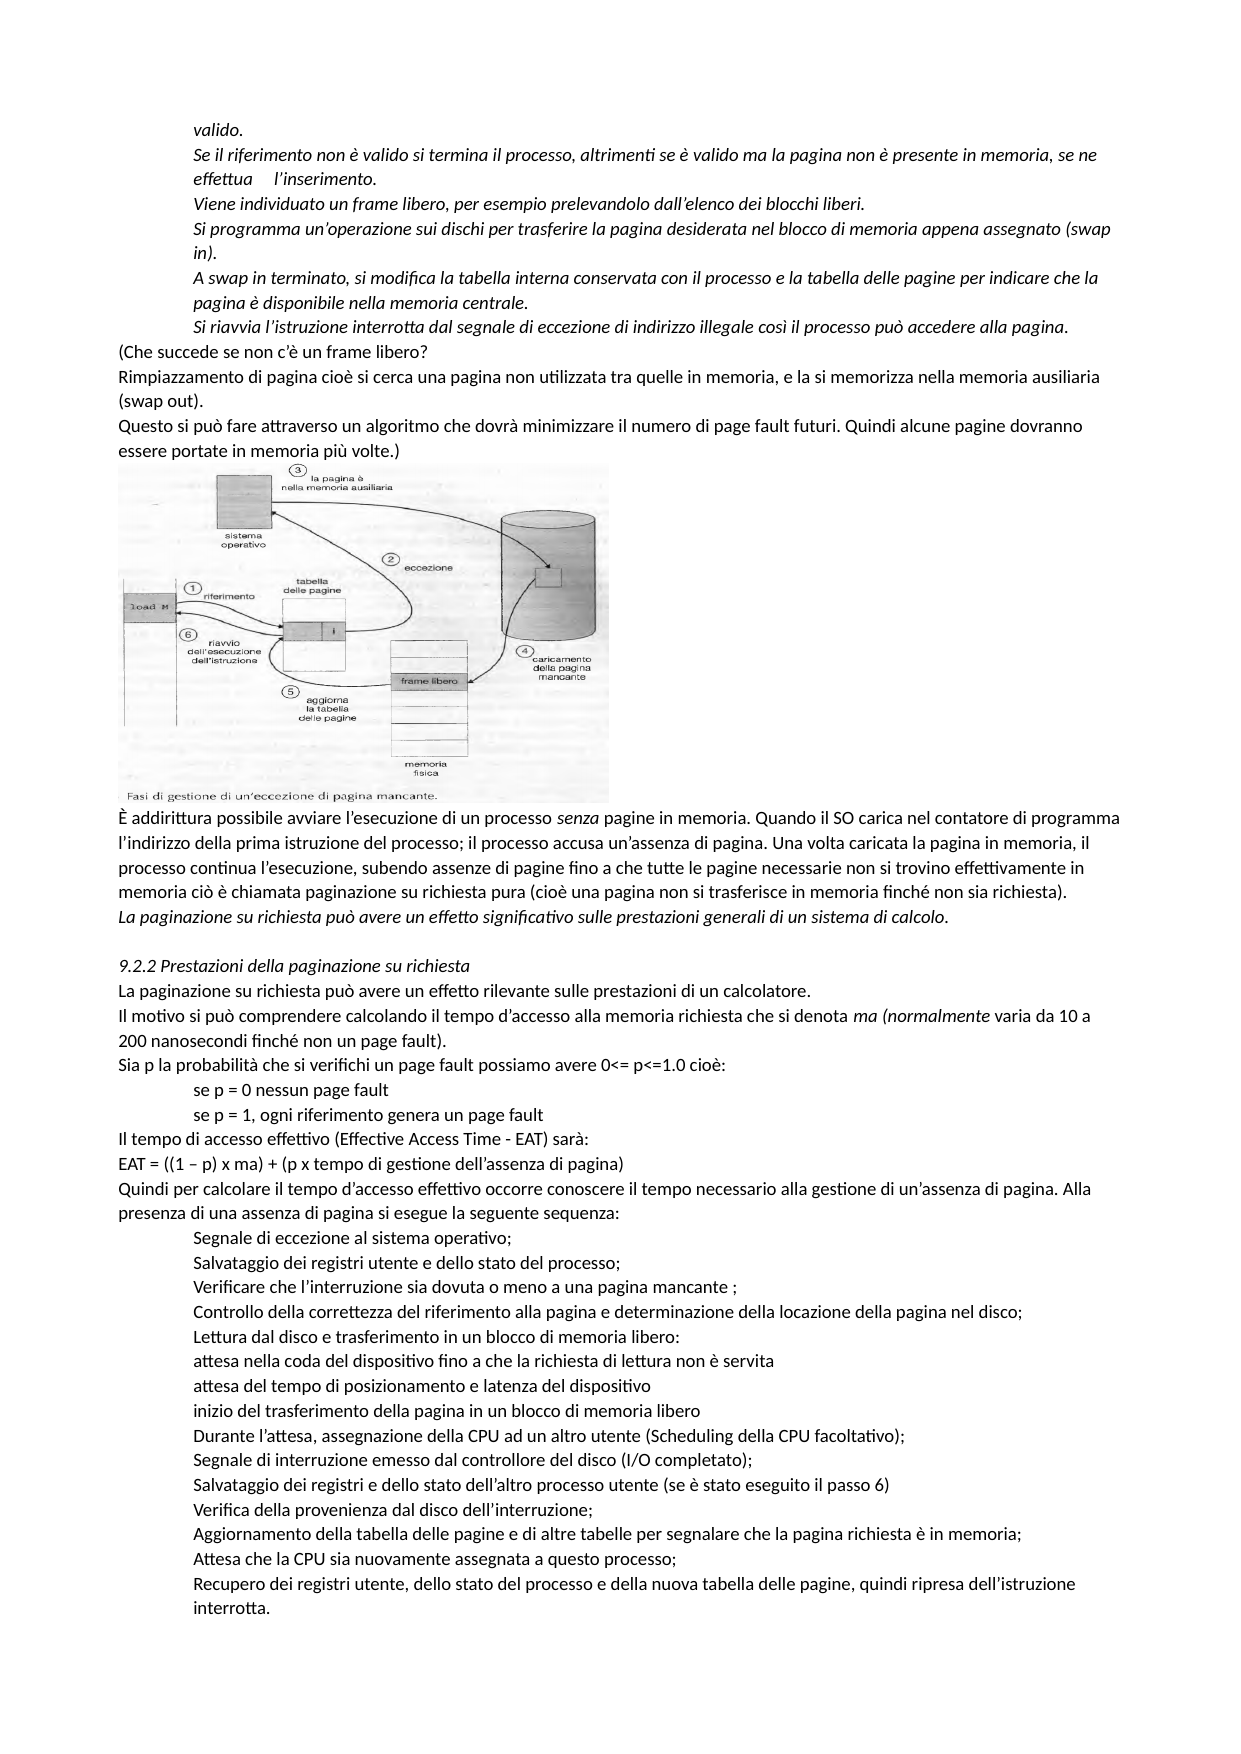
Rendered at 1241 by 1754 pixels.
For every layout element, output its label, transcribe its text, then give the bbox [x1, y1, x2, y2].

text Quindi per calcolare il tempo d’accesso effettivo occorre conoscere il tempo necessario alla gestione di un’assenza di pagina. Alla presenza di una assenza di pagina si esegue la seguente sequenza: [118, 1177, 1122, 1224]
list Salvataggio dei registri e dello stato dell’altro processo utente (se è stato eseguito il passo 6) [193, 1473, 1122, 1496]
list se p = 1, ogni riferimento genera un page fault [193, 1103, 1122, 1126]
text Il tempo di accesso effettivo (Effective Access Time - EAT) sarà: [118, 1127, 1122, 1150]
list Segnale di interruzione emesso dal controllore del disco (I/O completato); [193, 1448, 1122, 1471]
list se p = 0 nessun page fault [193, 1078, 1122, 1101]
list Durante l’attesa, assegnazione della CPU ad un altro utente (Scheduling della CPU facoltativo); [193, 1424, 1122, 1447]
text Rimpiazzamento di pagina cioè si cerca una pagina non utilizzata tra quelle in memoria, e la si memorizza nella memoria ausiliaria (swap out). [118, 365, 1122, 413]
text La paginazione su richiesta può avere un effetto significativo sulle prestazioni generali di un sistema di calcolo. [118, 905, 1122, 928]
list Controllo della correttezza del riferimento alla pagina e determinazione della locazione della pagina nel disco; [193, 1300, 1122, 1323]
list Aggiornamento della tabella delle pagine e di altre tabelle per segnalare che la pagina richiesta è in memoria; [193, 1522, 1122, 1545]
text Sia p la probabilità che si verifichi un page fault possiamo avere 0<= p<=1.0 cioè: [118, 1053, 1122, 1076]
list Lettura dal disco e trasferimento in un blocco di memoria libero: [193, 1325, 1122, 1348]
text EAT = ((1 – p) x ma) + (p x tempo di gestione dell’assenza di pagina) [118, 1152, 1122, 1175]
list inizio del trasferimento della pagina in un blocco di memoria libero [193, 1399, 1122, 1422]
list attesa del tempo di posizionamento e latenza del dispositivo [193, 1374, 1122, 1397]
list Recupero dei registri utente, dello stato del processo e della nuova tabella delle pagine, quindi ripresa dell’istruzione interrotta. [193, 1572, 1122, 1619]
picture [118, 463, 609, 803]
text È addirittura possibile avviare l’esecuzione di un processo senza pagine in memoria. Quando il SO carica nel contatore di programma l’indirizzo della prima istruzione del processo; il processo accusa un’assenza di pagina. Una volta caricata la pagina in memoria, il processo continua l’esecuzione, subendo assenze di pagine fino a che tutte le pagine necessarie non si trovino effettivamente in memoria ciò è chiamata paginazione su richiesta pura (cioè una pagina non si trasferisce in memoria finché non sia richiesta). [118, 807, 1122, 903]
list valido. [193, 118, 1122, 141]
list Se il riferimento non è valido si termina il processo, altrimenti se è valido ma la pagina non è presente in memoria, se ne effettua l’inserimento. [193, 143, 1122, 190]
text Questo si può fare attraverso un algoritmo che dovrà minimizzare il numero di page fault futuri. Quindi alcune pagine dovranno essere portate in memoria più volte.) [118, 414, 1122, 462]
list Segnale di eccezione al sistema operativo; [193, 1226, 1122, 1249]
text La paginazione su richiesta può avere un effetto rilevante sulle prestazioni di un calcolatore. Il motivo si può comprendere calcolando il tempo d’accesso alla memoria richiesta che si denota ma (normalmente varia da 10 a 200 nanosecondi finché non un page fault). [118, 979, 1122, 1052]
list Verificare che l’interruzione sia dovuta o meno a una pagina mancante ; [193, 1276, 1122, 1298]
list Attesa che la CPU sia nuovamente assegnata a questo processo; [193, 1547, 1122, 1570]
list Salvataggio dei registri utente e dello stato del processo; [193, 1251, 1122, 1274]
list A swap in terminato, si modifica la tabella interna conservata con il processo e la tabella delle pagine per indicare che la pagina è disponibile nella memoria centrale. [193, 266, 1122, 314]
text 9.2.2 Prestazioni della paginazione su richiesta [118, 955, 1122, 978]
list Verifica della provenienza dal disco dell’interruzione; [193, 1498, 1122, 1521]
list Viene individuato un frame libero, per esempio prelevandolo dall’elenco dei blocchi liberi. [193, 192, 1122, 215]
list attesa nella coda del dispositivo fino a che la richiesta di lettura non è servita [193, 1350, 1122, 1373]
text (Che succede se non c’è un frame libero? [118, 340, 1122, 363]
list Si riavvia l’istruzione interrotta dal segnale di eccezione di indirizzo illegale così il processo può accedere alla pagina. [193, 316, 1122, 338]
list Si programma un’operazione sui dischi per trasferire la pagina desiderata nel blocco di memoria appena assegnato (swap in). [193, 217, 1122, 264]
